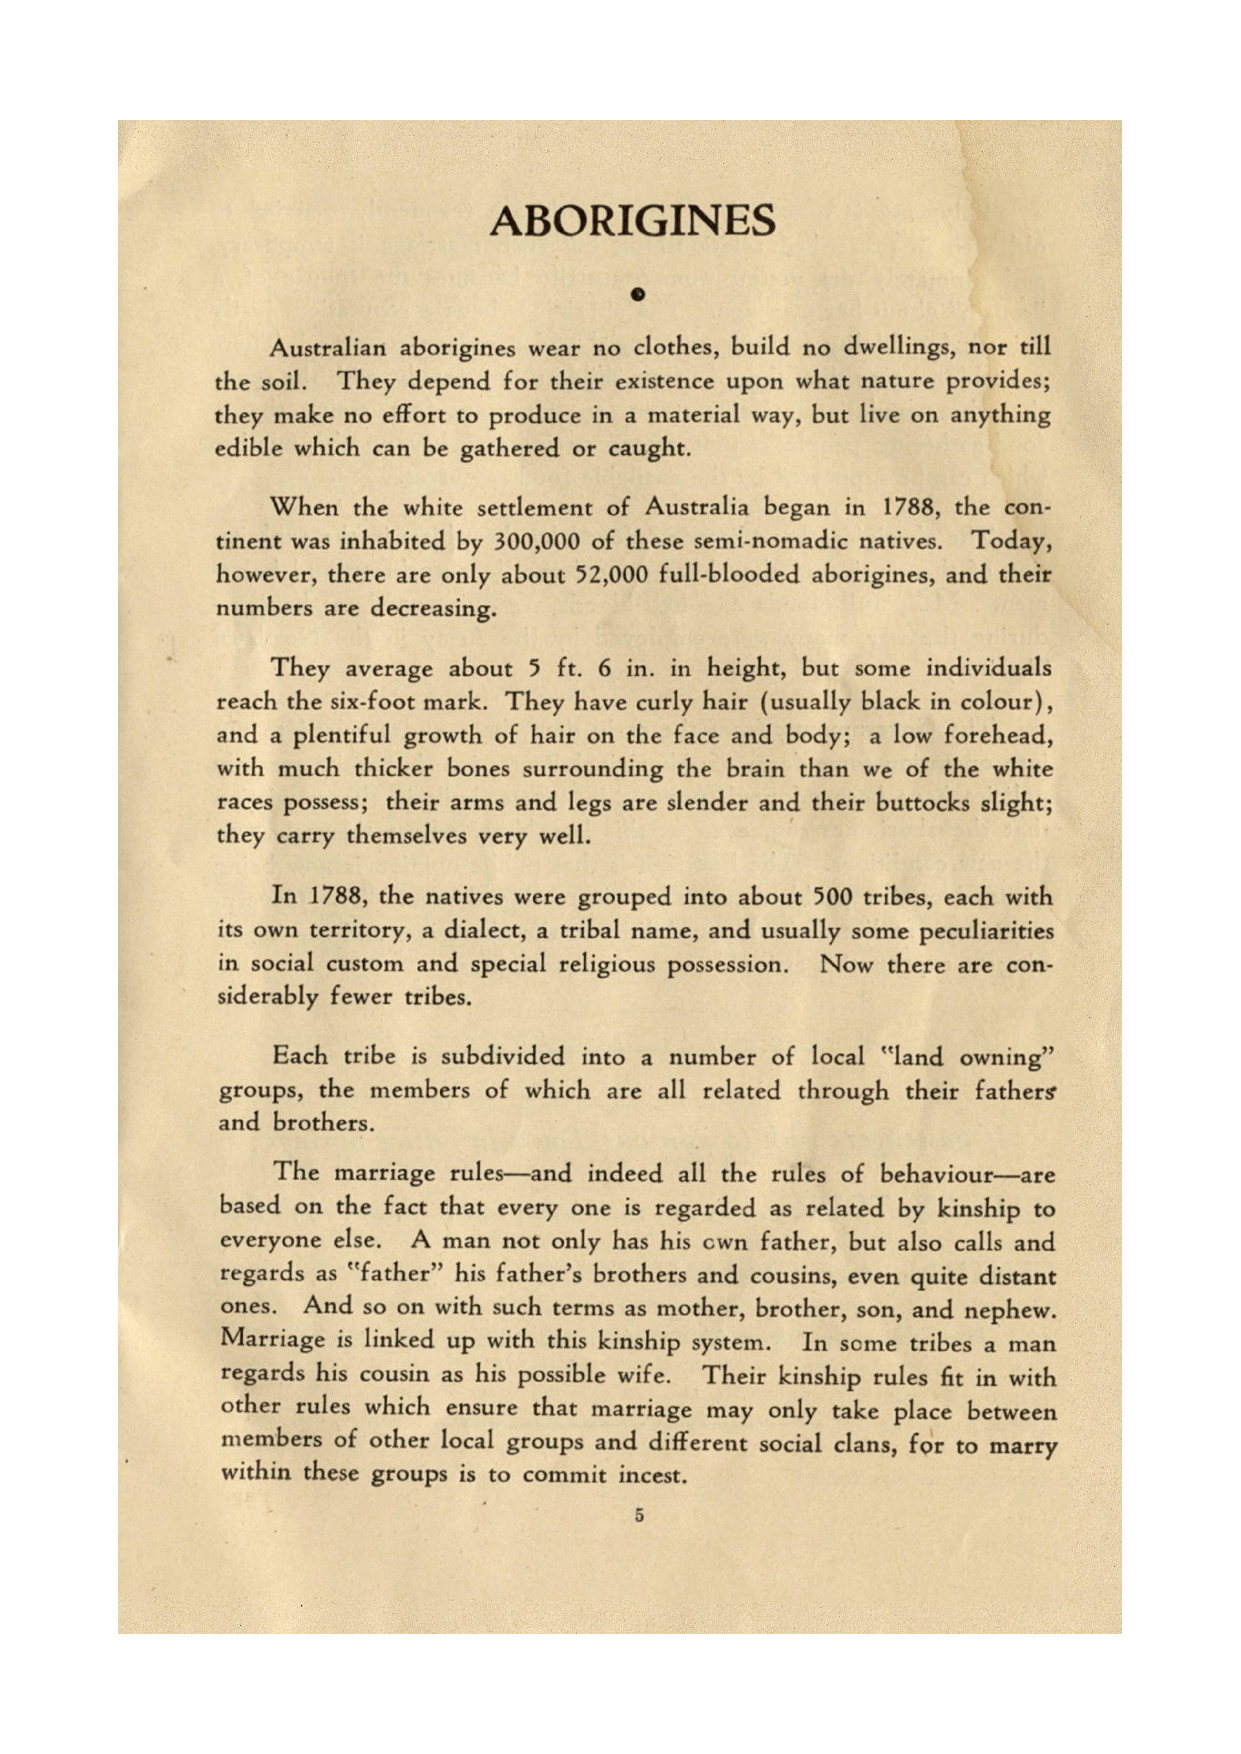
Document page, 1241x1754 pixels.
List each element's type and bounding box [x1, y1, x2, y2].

picture [118, 120, 1123, 1634]
